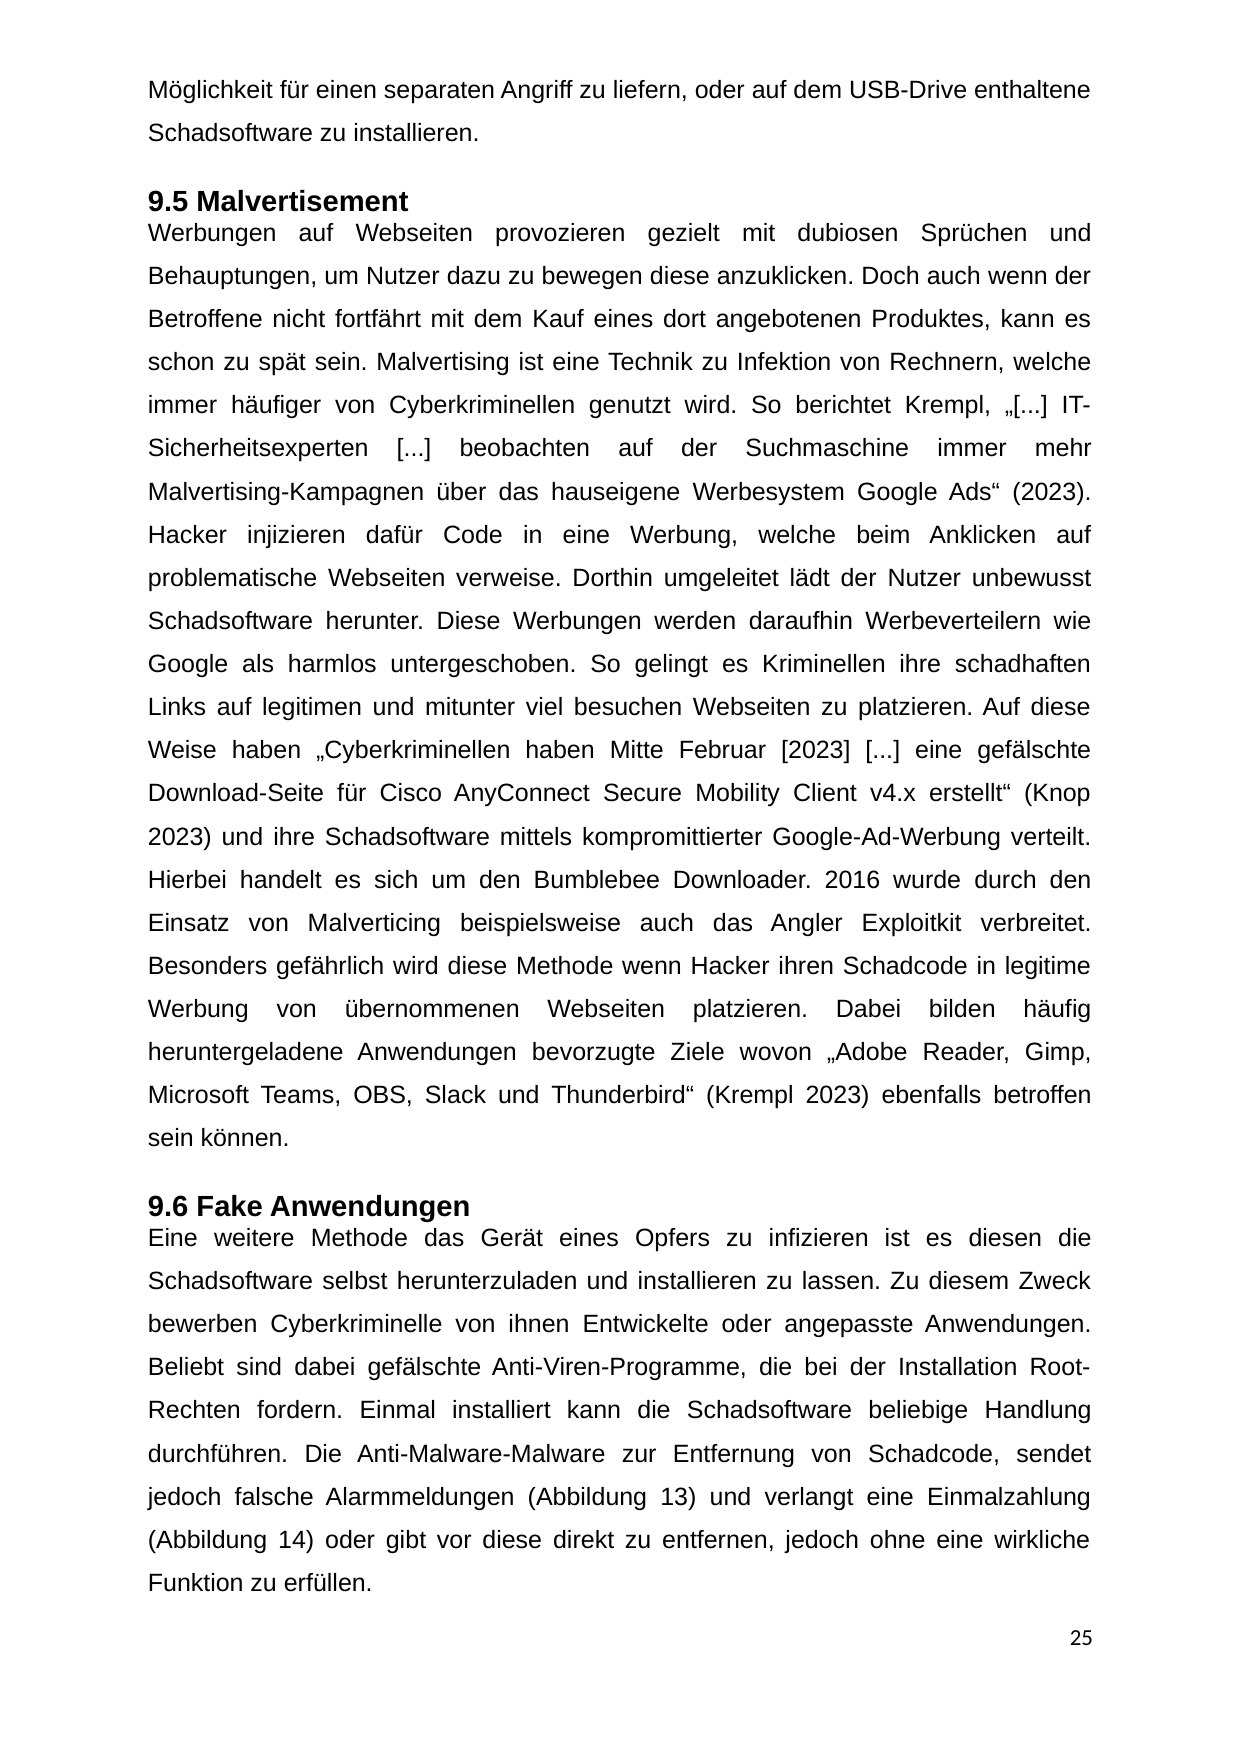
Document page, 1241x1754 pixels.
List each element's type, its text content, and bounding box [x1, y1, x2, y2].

text Eine weitere Methode das Gerät eines Opfers zu infizieren ist es diesen die Schadsoftware selbst herunterzuladen und installieren zu lassen. Zu diesem Zweck bewerben Cyberkriminelle von ihnen Entwickelte oder angepasste Anwendungen. Beliebt sind dabei gefälschte Anti-Viren-Programme, die bei der Installation Root-Rechten fordern. Einmal installiert kann die Schadsoftware beliebige Handlung durchführen. Die Anti-Malware-Malware zur Entfernung von Schadcode, sendet jedoch falsche Alarmmeldungen (Abbildung 13) und verlangt eine Einmalzahlung (Abbildung 14) oder gibt vor diese direkt zu entfernen, jedoch ohne eine wirkliche Funktion zu erfüllen. [148, 1223, 1093, 1597]
subtitle 9.5 Malvertisement [148, 184, 1093, 218]
subtitle 9.6 Fake Anwendungen [148, 1189, 1093, 1223]
text Werbungen auf Webseiten provozieren gezielt mit dubiosen Sprüchen und Behauptungen, um Nutzer dazu zu bewegen diese anzuklicken. Doch auch wenn der Betroffene nicht fortfährt mit dem Kauf eines dort angebotenen Produktes, kann es schon zu spät sein. Malvertising ist eine Technik zu Infektion von Rechnern, welche immer häufiger von Cyberkriminellen genutzt wird. So berichtet Krempl, „[...] IT-Sicherheitsexperten [...] beobachten auf der Suchmaschine immer mehr Malvertising-Kampagnen über das hauseigene Werbesystem Google Ads“ (2023). Hacker injizieren dafür Code in eine Werbung, welche beim Anklicken auf problematische Webseiten verweise. Dorthin umgeleitet lädt der Nutzer unbewusst Schadsoftware herunter. Diese Werbungen werden daraufhin Werbeverteilern wie Google als harmlos untergeschoben. So gelingt es Kriminellen ihre schadhaften Links auf legitimen und mitunter viel besuchen Webseiten zu platzieren. Auf diese Weise haben „Cyberkriminellen haben Mitte Februar [2023] [...] eine gefälschte Download-Seite für Cisco AnyConnect Secure Mobility Client v4.x erstellt“ (Knop 2023) und ihre Schadsoftware mittels kompromittierter Google-Ad-Werbung verteilt. Hierbei handelt es sich um den Bumblebee Downloader. 2016 wurde durch den Einsatz von Malverticing beispielsweise auch das Angler Exploitkit verbreitet. Besonders gefährlich wird diese Methode wenn Hacker ihren Schadcode in legitime Werbung von übernommenen Webseiten platzieren. Dabei bilden häufig heruntergeladene Anwendungen bevorzugte Ziele wovon „Adobe Reader, Gimp, Microsoft Teams, OBS, Slack und Thunderbird“ (Krempl 2023) ebenfalls betroffen sein können. [148, 218, 1093, 1152]
text Möglichkeit für einen separaten Angriff zu liefern, oder auf dem USB-Drive enthaltene Schadsoftware zu installieren. [148, 75, 1093, 147]
